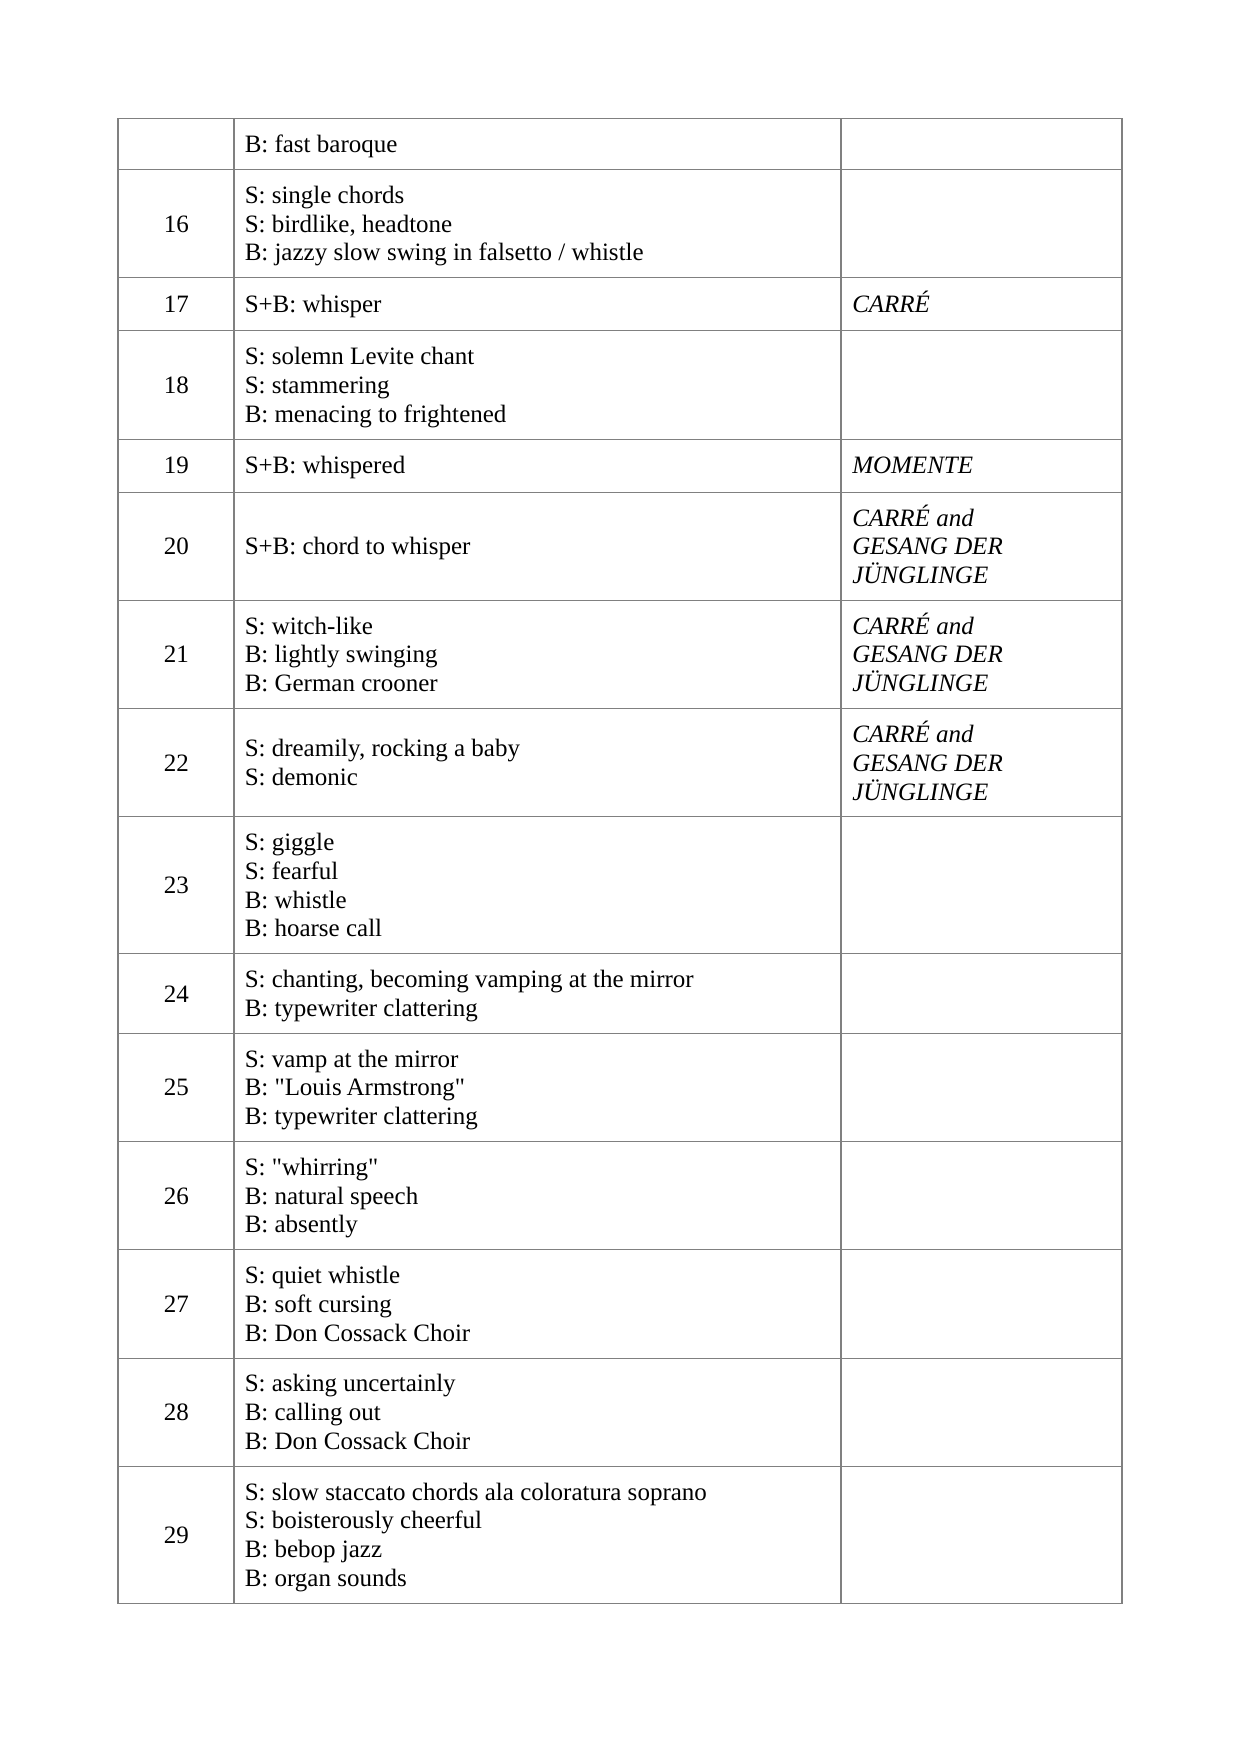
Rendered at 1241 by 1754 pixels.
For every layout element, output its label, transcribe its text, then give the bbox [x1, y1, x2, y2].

table_cell 26 [119, 1142, 233, 1249]
table_cell MOMENTE [842, 440, 1121, 492]
table_cell S: single chords S: birdlike, headtone B: jazzy slow swing in falsetto / whistle [235, 170, 840, 277]
table_cell [842, 331, 1121, 438]
table_cell S: asking uncertainly B: calling out B: Don Cossack Choir [235, 1359, 840, 1466]
table_cell 22 [119, 709, 233, 816]
table_cell S: dreamily, rocking a baby S: demonic [235, 709, 840, 816]
table_cell 20 [119, 493, 233, 600]
table_cell 25 [119, 1034, 233, 1141]
table_cell 17 [119, 278, 233, 330]
table_cell S: witch-like B: lightly swinging B: German crooner [235, 601, 840, 708]
table_cell 18 [119, 331, 233, 438]
table_cell S: slow staccato chords ala coloratura soprano S: boisterously cheerful B: bebop jazz B: organ sounds [235, 1467, 840, 1603]
table_cell CARRÉ and GESANG DER JÜNGLINGE [842, 709, 1121, 816]
table_cell CARRÉ and GESANG DER JÜNGLINGE [842, 493, 1121, 600]
table_cell [842, 817, 1121, 953]
table_cell 23 [119, 817, 233, 953]
table_cell [842, 1142, 1121, 1249]
table_cell B: fast baroque [235, 119, 840, 169]
table_cell 27 [119, 1250, 233, 1357]
table_cell [119, 119, 233, 169]
table_cell S: chanting, becoming vamping at the mirror B: typewriter clattering [235, 954, 840, 1033]
table_cell 16 [119, 170, 233, 277]
table_cell S: solemn Levite chant S: stammering B: menacing to frightened [235, 331, 840, 438]
table_cell S+B: whispered [235, 440, 840, 492]
table_cell [842, 1250, 1121, 1357]
table_cell [842, 1467, 1121, 1603]
table_cell [842, 954, 1121, 1033]
table_cell [842, 119, 1121, 169]
table_cell [842, 1034, 1121, 1141]
table_cell 19 [119, 440, 233, 492]
table_cell 28 [119, 1359, 233, 1466]
table_cell S: quiet whistle B: soft cursing B: Don Cossack Choir [235, 1250, 840, 1357]
table_cell 29 [119, 1467, 233, 1603]
table_cell S: "whirring" B: natural speech B: absently [235, 1142, 840, 1249]
table_cell S: vamp at the mirror B: "Louis Armstrong" B: typewriter clattering [235, 1034, 840, 1141]
table_cell S+B: whisper [235, 278, 840, 330]
table_cell CARRÉ [842, 278, 1121, 330]
table_cell 21 [119, 601, 233, 708]
table_cell S+B: chord to whisper [235, 493, 840, 600]
table_cell 24 [119, 954, 233, 1033]
table_cell [842, 1359, 1121, 1466]
table_cell [842, 170, 1121, 277]
table_cell S: giggle S: fearful B: whistle B: hoarse call [235, 817, 840, 953]
table_cell CARRÉ and GESANG DER JÜNGLINGE [842, 601, 1121, 708]
